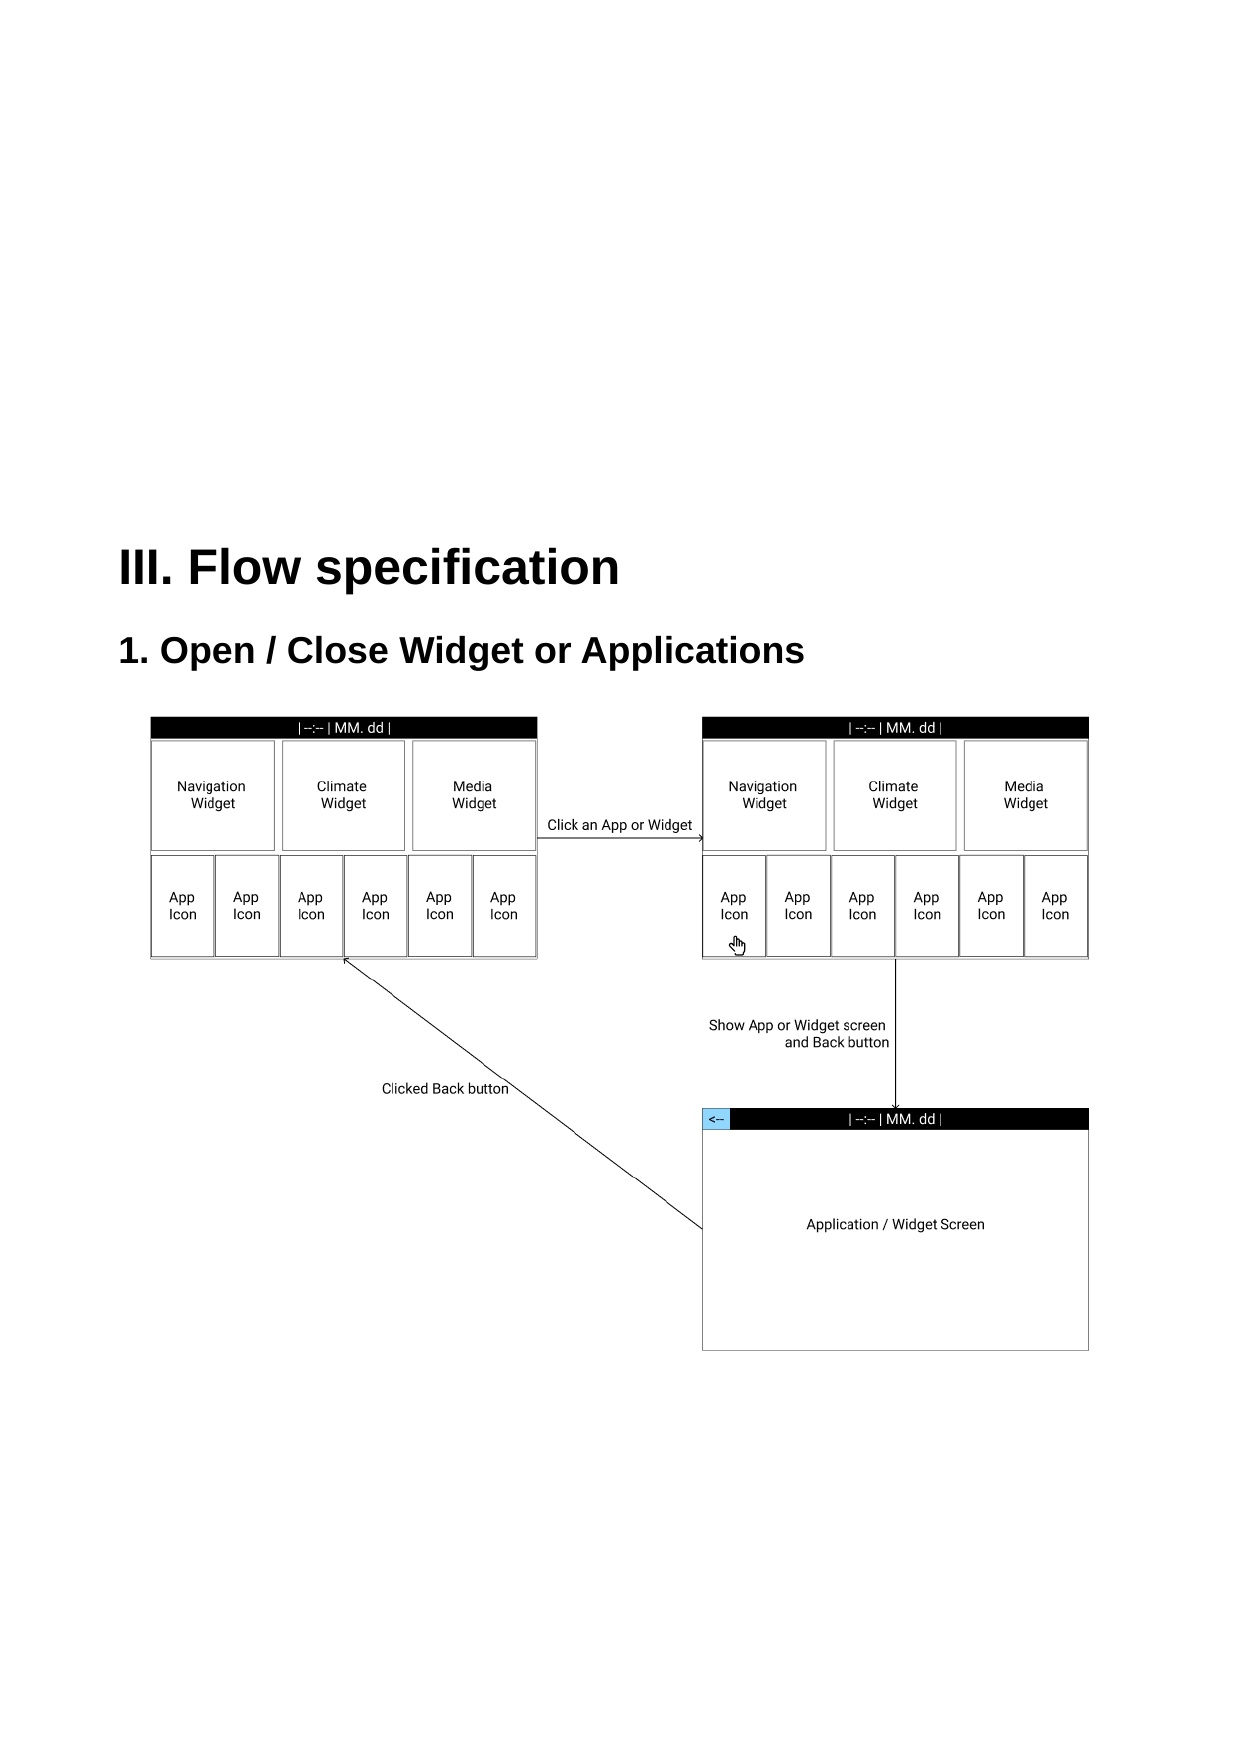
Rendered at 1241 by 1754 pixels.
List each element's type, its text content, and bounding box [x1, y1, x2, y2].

subtitle III. Flow specification [118, 537, 1122, 595]
picture [118, 683, 1123, 1376]
subtitle 1. Open / Close Widget or Applications [118, 628, 1122, 671]
